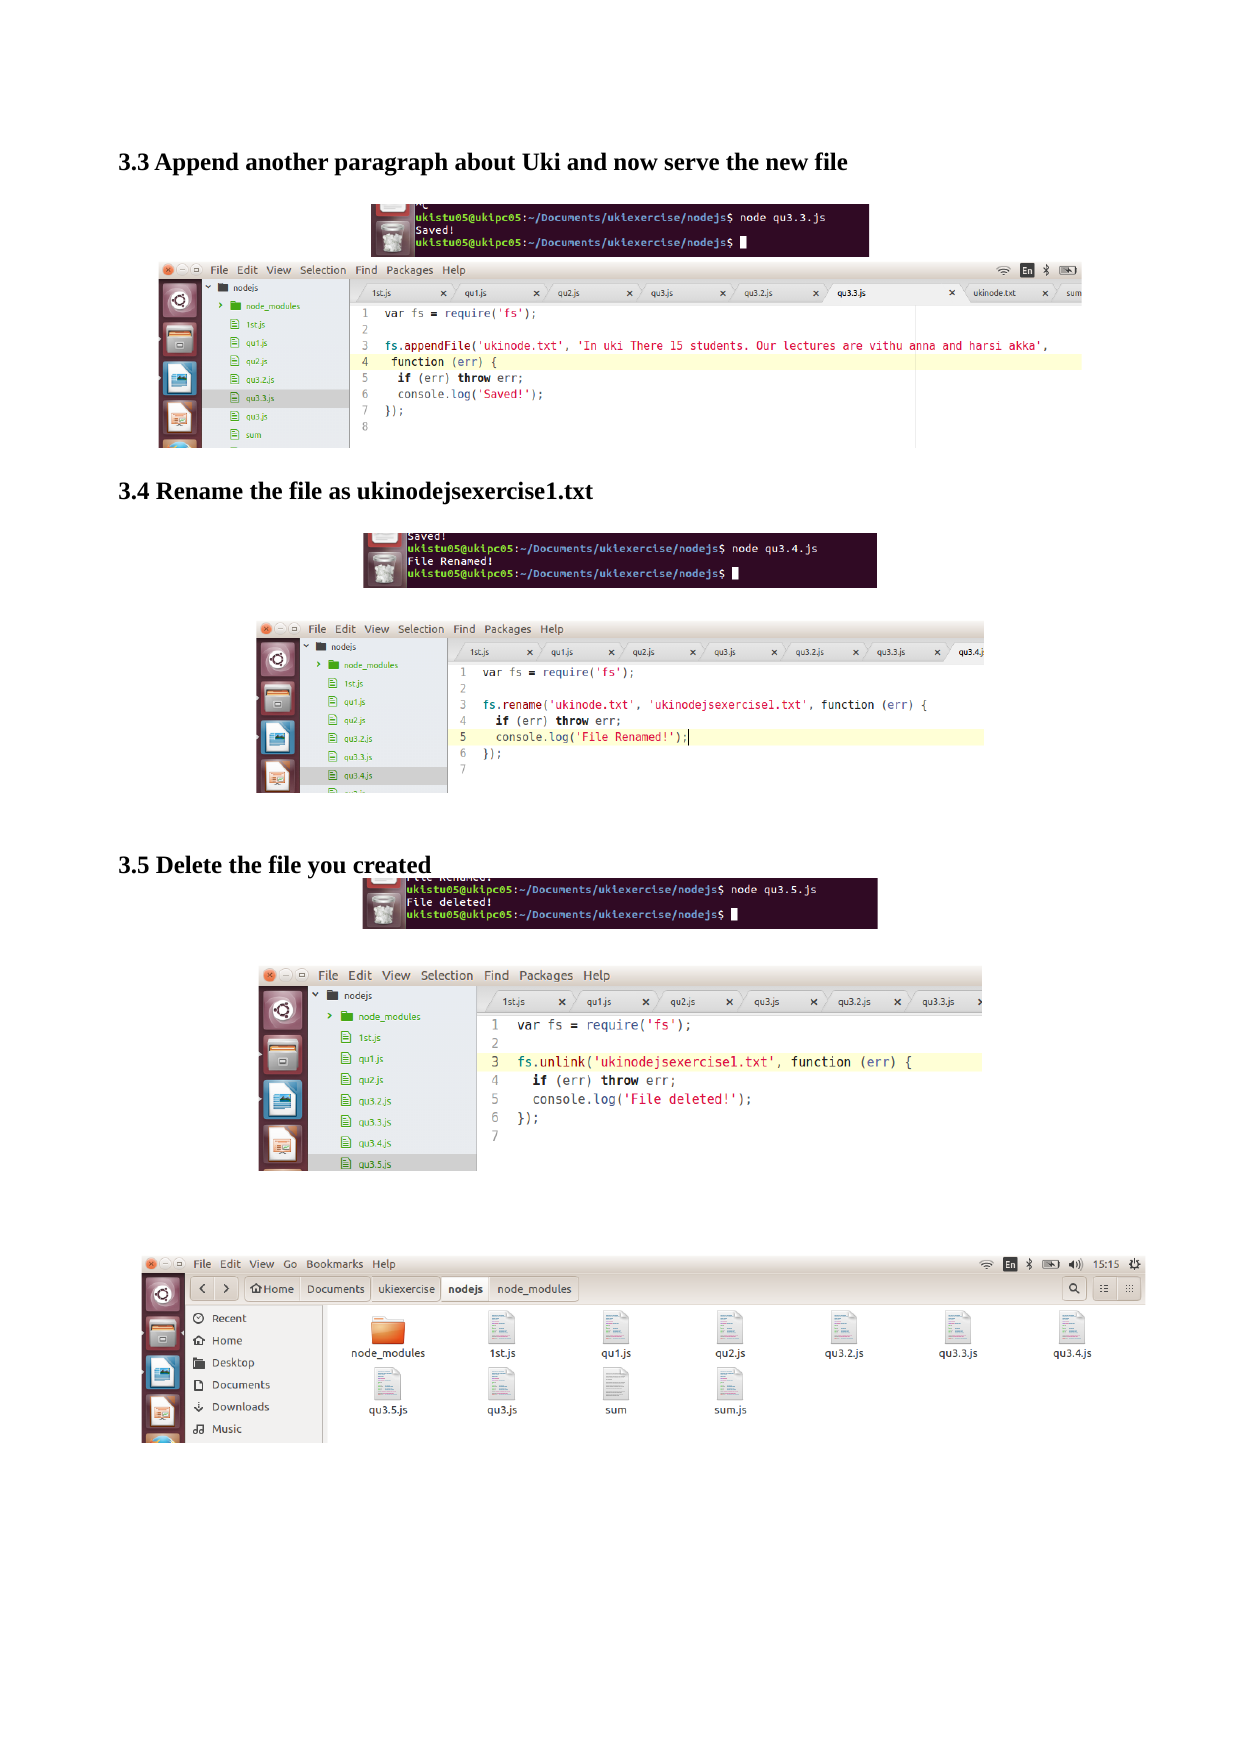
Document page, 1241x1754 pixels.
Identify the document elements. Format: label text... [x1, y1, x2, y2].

text 3.3 Append another paragraph about Uki and now serve the new file [118, 147, 1122, 176]
text 3.4 Rename the file as ukinodejsexercise1.txt [118, 476, 1122, 505]
text 3.5 Delete the file you created [118, 850, 1122, 879]
